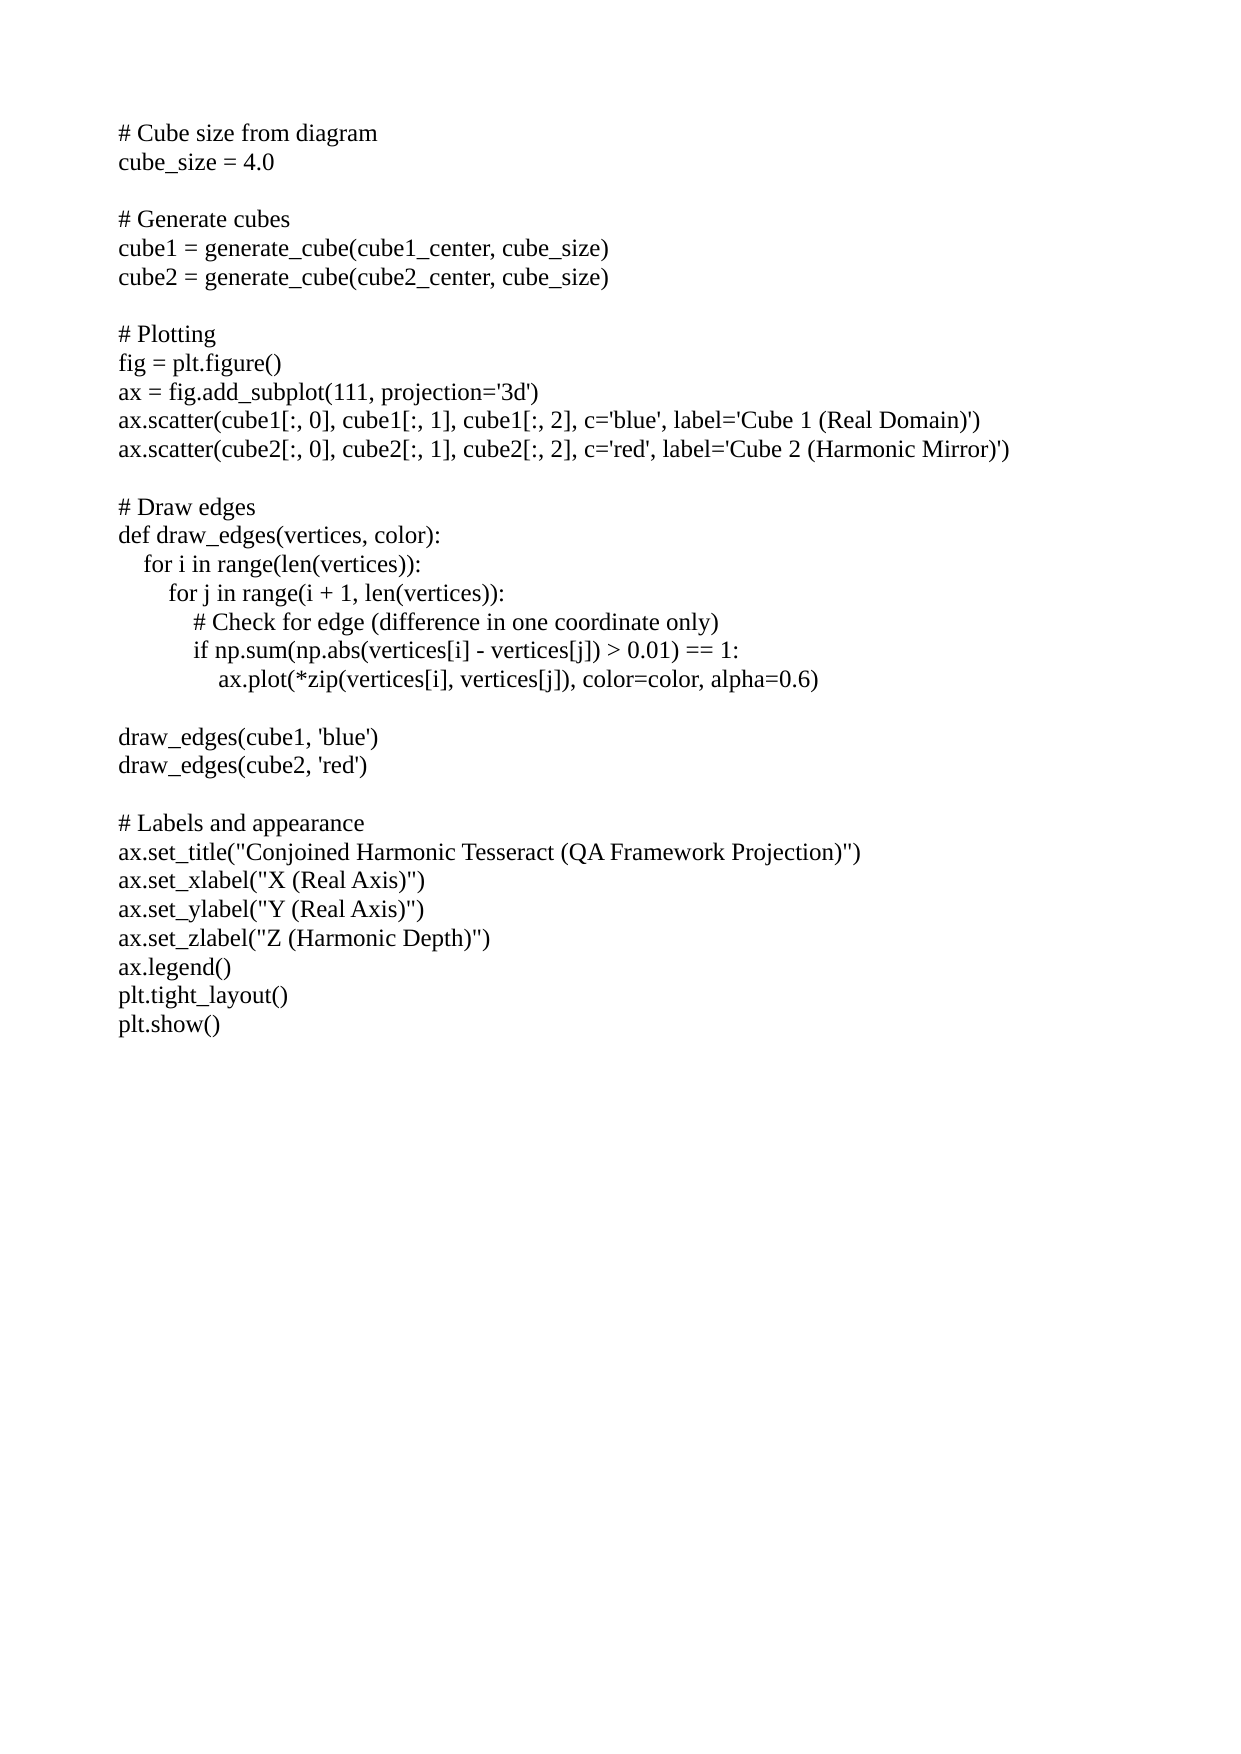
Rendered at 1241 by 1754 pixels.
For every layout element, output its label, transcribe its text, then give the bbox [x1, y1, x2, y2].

text # Cube size from diagram [118, 118, 1122, 147]
text ax.plot(*zip(vertices[i], vertices[j]), color=color, alpha=0.6) [118, 664, 1122, 693]
text draw_edges(cube2, 'red') [118, 751, 1122, 779]
text # Plotting [118, 319, 1122, 348]
text def draw_edges(vertices, color): [118, 521, 1122, 549]
text ax.set_title("Conjoined Harmonic Tesseract (QA Framework Projection)") [118, 837, 1122, 866]
text ax.scatter(cube1[:, 0], cube1[:, 1], cube1[:, 2], c='blue', label='Cube 1 (Real Domain)') [118, 406, 1122, 434]
text if np.sum(np.abs(vertices[i] - vertices[j]) > 0.01) == 1: [118, 636, 1122, 664]
text # Generate cubes [118, 204, 1122, 233]
text ax.set_ylabel("Y (Real Axis)") [118, 894, 1122, 923]
text cube2 = generate_cube(cube2_center, cube_size) [118, 262, 1122, 291]
text draw_edges(cube1, 'blue') [118, 722, 1122, 751]
text ax.scatter(cube2[:, 0], cube2[:, 1], cube2[:, 2], c='red', label='Cube 2 (Harmonic Mirror)') [118, 434, 1122, 463]
text for j in range(i + 1, len(vertices)): [118, 578, 1122, 607]
text ax.set_zlabel("Z (Harmonic Depth)") [118, 923, 1122, 952]
text ax.set_xlabel("X (Real Axis)") [118, 866, 1122, 894]
text plt.show() [118, 1009, 1122, 1038]
text plt.tight_layout() [118, 981, 1122, 1009]
text cube1 = generate_cube(cube1_center, cube_size) [118, 233, 1122, 262]
text fig = plt.figure() [118, 348, 1122, 377]
text # Check for edge (difference in one coordinate only) [118, 607, 1122, 636]
text # Labels and appearance [118, 808, 1122, 837]
text # Draw edges [118, 492, 1122, 521]
text ax.legend() [118, 952, 1122, 981]
text ax = fig.add_subplot(111, projection='3d') [118, 377, 1122, 406]
text for i in range(len(vertices)): [118, 549, 1122, 578]
text cube_size = 4.0 [118, 147, 1122, 176]
